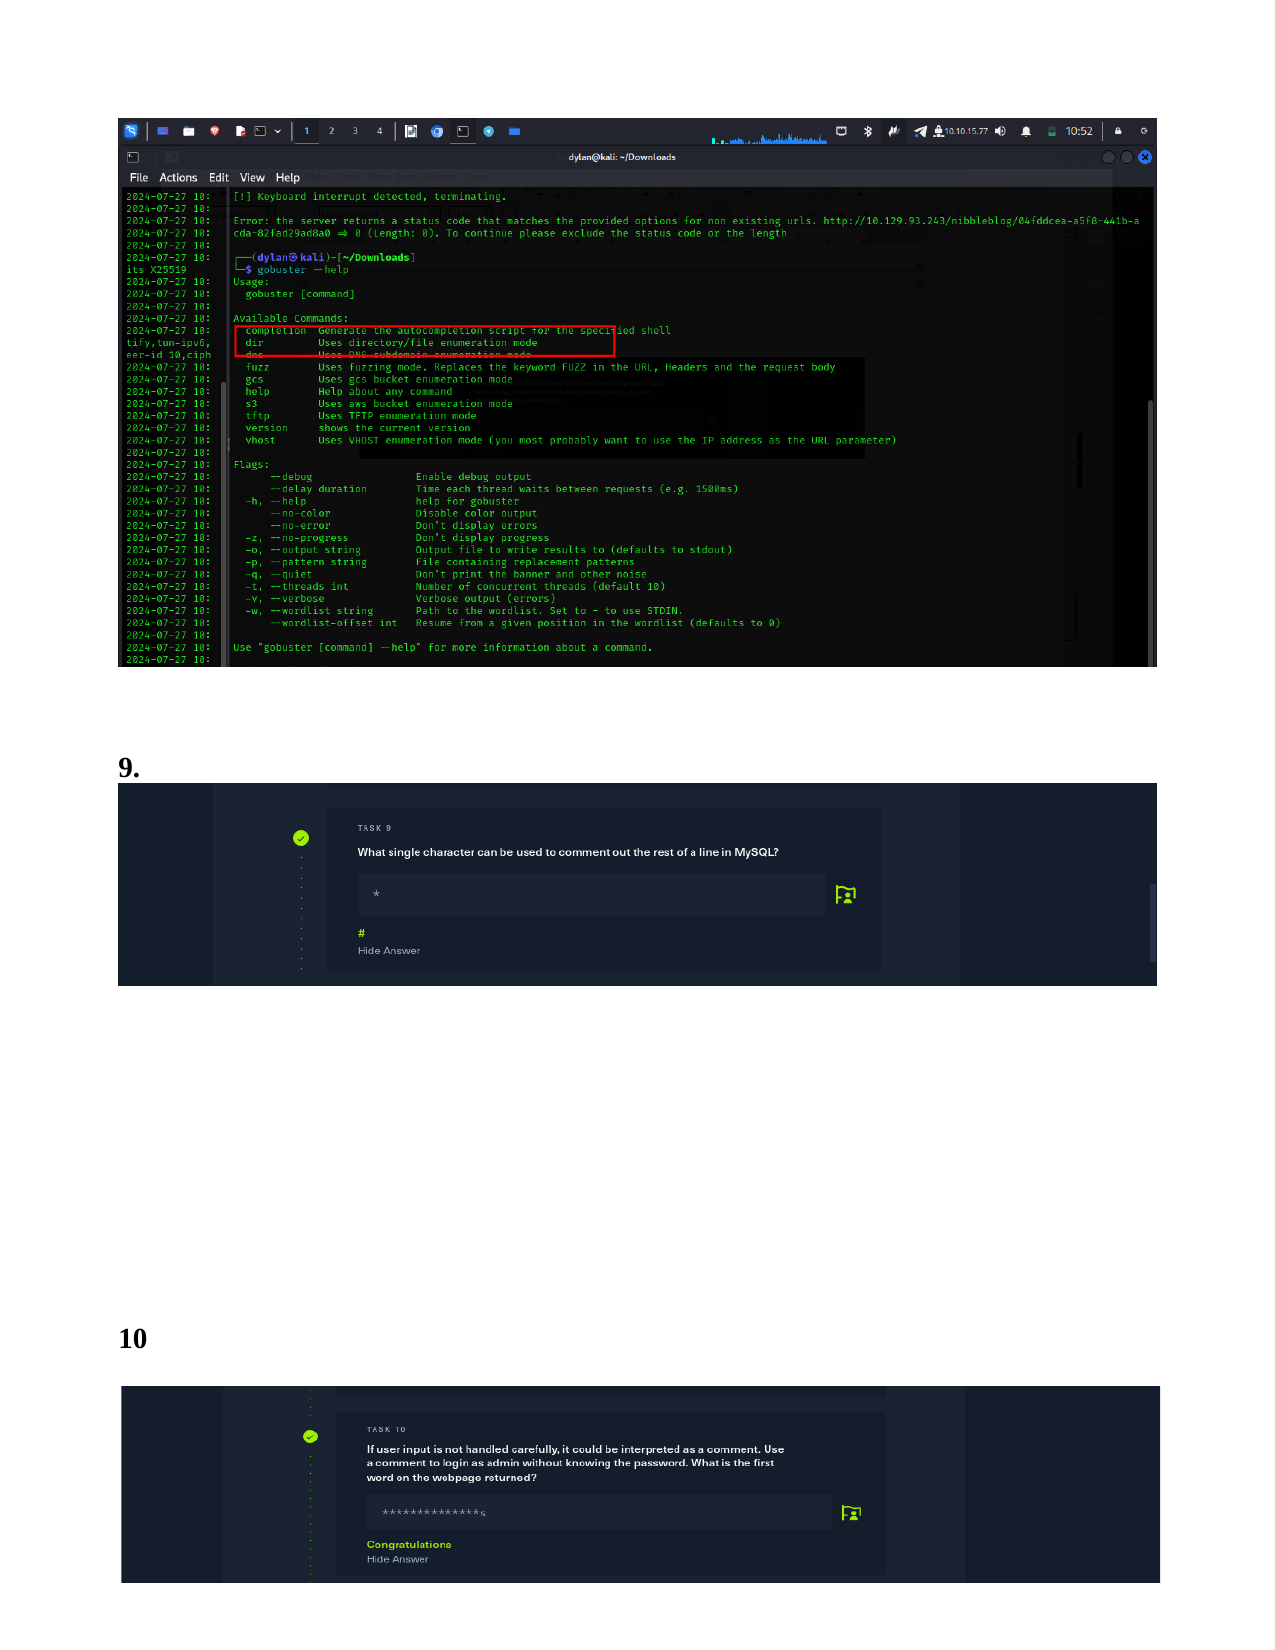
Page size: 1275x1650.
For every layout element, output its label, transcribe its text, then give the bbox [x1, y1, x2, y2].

picture [118, 783, 1157, 986]
text 9. [118, 750, 1157, 783]
picture [118, 118, 1157, 667]
text 10 [118, 1321, 1157, 1354]
picture [121, 1386, 1161, 1583]
